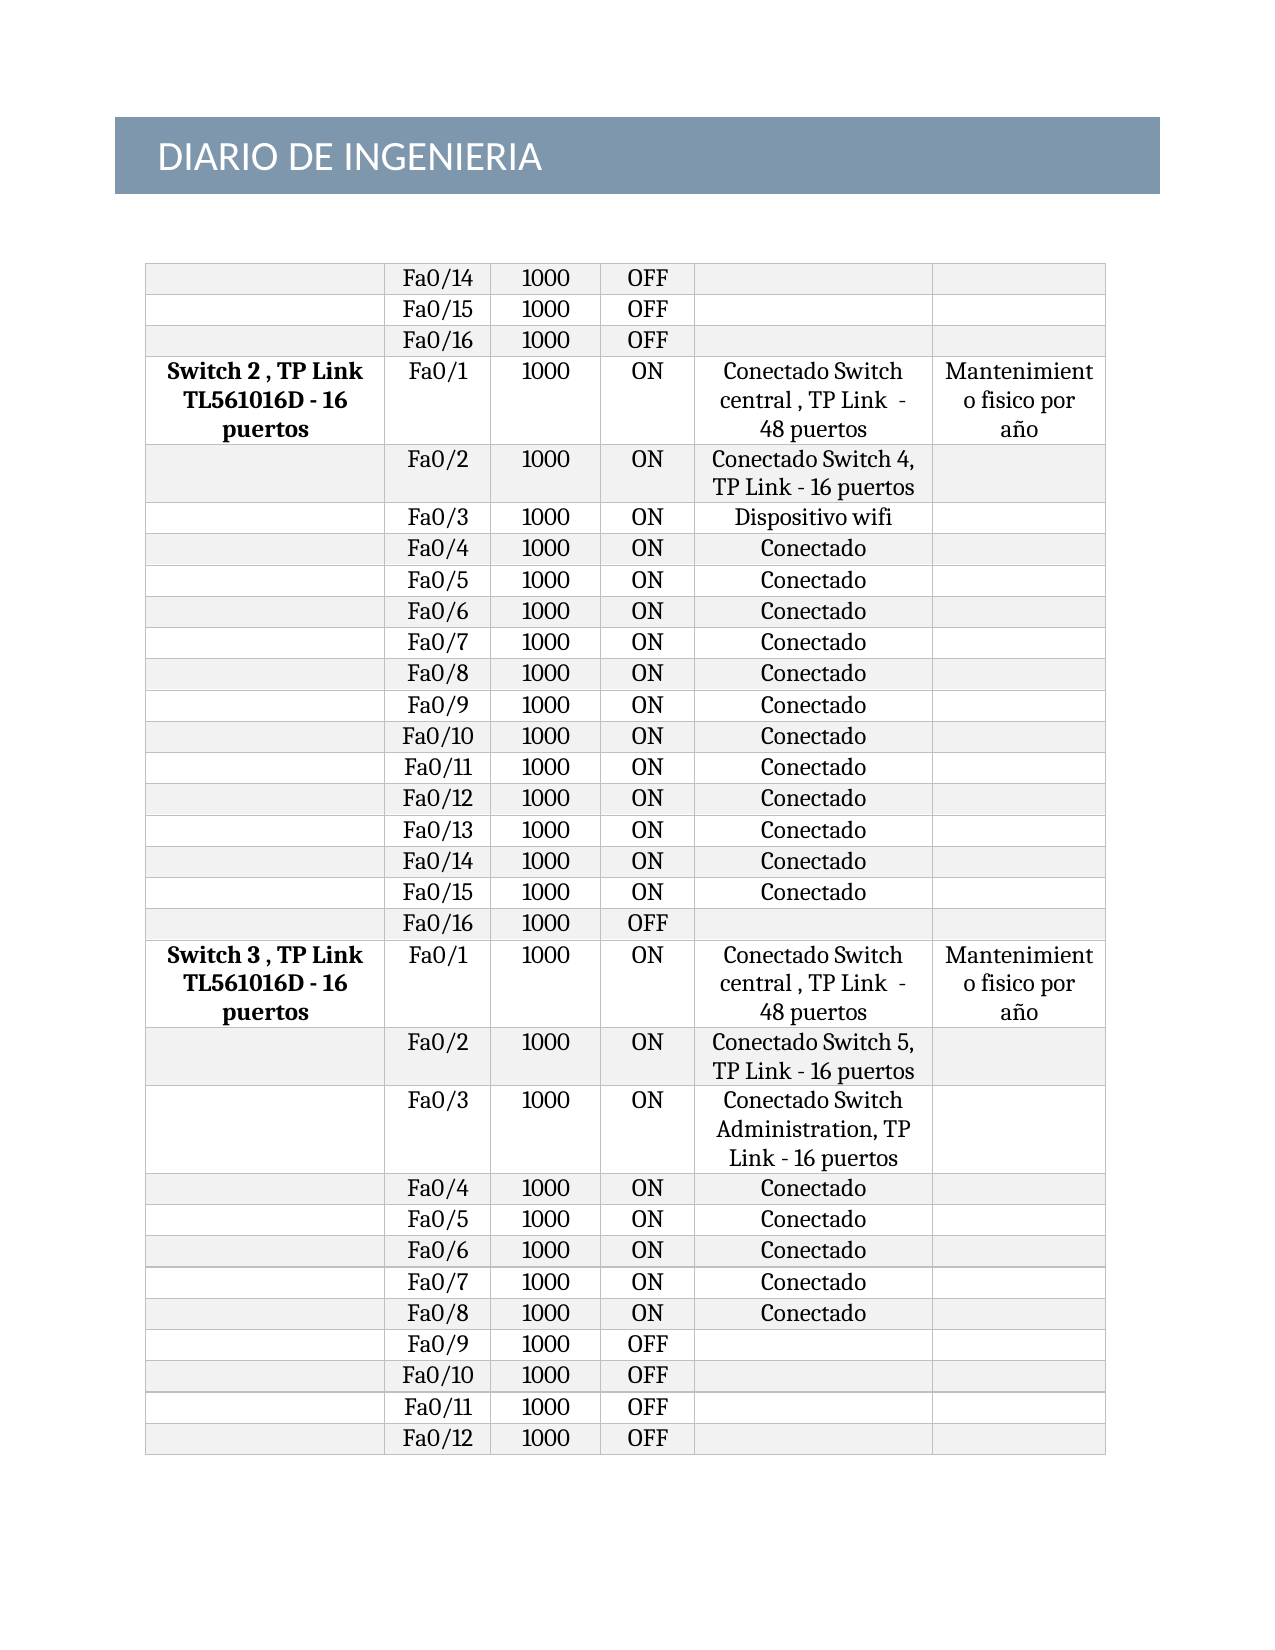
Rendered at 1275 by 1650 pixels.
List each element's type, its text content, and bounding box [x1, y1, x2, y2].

table_cell 1000 [491, 691, 600, 721]
table_cell Fa0/1 [385, 941, 490, 1027]
table_cell Fa0/9 [385, 691, 490, 721]
table_cell [933, 1236, 1105, 1266]
table_cell OFF [601, 1393, 694, 1423]
table_cell Fa0/15 [385, 295, 490, 325]
table_cell ON [601, 597, 694, 627]
table_cell [146, 1174, 384, 1204]
table_cell ON [601, 847, 694, 877]
table_cell [933, 1205, 1105, 1235]
table_cell 1000 [491, 534, 600, 564]
table_cell [146, 816, 384, 846]
table_cell Conectado [695, 1236, 932, 1266]
table_cell 1000 [491, 264, 600, 294]
table_cell [146, 691, 384, 721]
table_cell [146, 1393, 384, 1423]
table_cell [146, 264, 384, 294]
table_cell ON [601, 628, 694, 658]
table_cell [695, 1424, 932, 1454]
table_cell [146, 1424, 384, 1454]
table_cell Conectado [695, 566, 932, 596]
table_cell [933, 659, 1105, 689]
table_cell [933, 909, 1105, 939]
table_cell [146, 1361, 384, 1391]
table_cell Fa0/6 [385, 1236, 490, 1266]
table_cell 1000 [491, 1236, 600, 1266]
table_cell [146, 534, 384, 564]
table_cell Conectado Switch 4, TP Link - 16 puertos [695, 445, 932, 502]
table_cell 1000 [491, 1205, 600, 1235]
table_cell [146, 445, 384, 502]
table_cell ON [601, 1028, 694, 1085]
table_cell ON [601, 503, 694, 533]
table_cell Fa0/12 [385, 784, 490, 814]
table_cell Fa0/10 [385, 722, 490, 752]
table_cell 1000 [491, 784, 600, 814]
table_cell [933, 878, 1105, 908]
table_cell ON [601, 1299, 694, 1329]
table_cell 1000 [491, 628, 600, 658]
table_cell [933, 1028, 1105, 1085]
table_cell [146, 1028, 384, 1085]
table_cell [146, 326, 384, 356]
table_cell [933, 1086, 1105, 1173]
table_cell Conectado Switch 5, TP Link - 16 puertos [695, 1028, 932, 1085]
table_cell [933, 566, 1105, 596]
table_cell 1000 [491, 816, 600, 846]
table_cell Conectado [695, 878, 932, 908]
table_cell 1000 [491, 753, 600, 783]
table_cell [695, 264, 932, 294]
table_cell Conectado Switch central , TP Link - 48 puertos [695, 941, 932, 1027]
table_cell [146, 1299, 384, 1329]
table_cell 1000 [491, 1330, 600, 1360]
table_cell Conectado Switch Administration, TP Link - 16 puertos [695, 1086, 932, 1173]
table_cell ON [601, 445, 694, 502]
table_cell Conectado Switch central , TP Link - 48 puertos [695, 357, 932, 443]
table_cell Fa0/15 [385, 878, 490, 908]
table_cell Conectado [695, 722, 932, 752]
table_cell Conectado [695, 753, 932, 783]
table_cell Conectado [695, 1174, 932, 1204]
table_cell Fa0/8 [385, 659, 490, 689]
table_cell Conectado [695, 659, 932, 689]
table_cell [933, 295, 1105, 325]
table_cell ON [601, 1205, 694, 1235]
table_cell 1000 [491, 847, 600, 877]
table_cell Fa0/4 [385, 534, 490, 564]
table_cell Fa0/11 [385, 753, 490, 783]
table_cell [933, 597, 1105, 627]
table_cell Switch 2 , TP Link TL561016D - 16 puertos [146, 357, 384, 443]
table_cell [146, 878, 384, 908]
table_cell ON [601, 816, 694, 846]
table_cell Fa0/16 [385, 909, 490, 939]
table_cell 1000 [491, 941, 600, 1027]
table_cell Fa0/7 [385, 1268, 490, 1298]
table_cell [695, 909, 932, 939]
table_cell Dispositivo wifi [695, 503, 932, 533]
table_cell [933, 1361, 1105, 1391]
table_cell 1000 [491, 1028, 600, 1085]
table_cell 1000 [491, 909, 600, 939]
table_cell Fa0/11 [385, 1393, 490, 1423]
table_cell ON [601, 784, 694, 814]
table_cell 1000 [491, 878, 600, 908]
table_cell [146, 753, 384, 783]
table_cell [933, 722, 1105, 752]
table_cell 1000 [491, 597, 600, 627]
table_cell [146, 503, 384, 533]
table_cell Fa0/8 [385, 1299, 490, 1329]
table_cell [933, 534, 1105, 564]
table_cell [933, 445, 1105, 502]
table_cell Fa0/13 [385, 816, 490, 846]
table_cell Fa0/7 [385, 628, 490, 658]
table_cell 1000 [491, 566, 600, 596]
table_cell OFF [601, 264, 694, 294]
table_cell [146, 1205, 384, 1235]
table_cell 1000 [491, 1393, 600, 1423]
table_cell Fa0/2 [385, 1028, 490, 1085]
table_cell [933, 847, 1105, 877]
table_cell [933, 1174, 1105, 1204]
table_cell [933, 628, 1105, 658]
table_cell Mantenimiento fisico por año [933, 357, 1105, 443]
table_cell [146, 909, 384, 939]
table_cell Fa0/5 [385, 1205, 490, 1235]
table_cell [146, 1086, 384, 1173]
table_cell 1000 [491, 503, 600, 533]
table_cell 1000 [491, 722, 600, 752]
table_cell Fa0/3 [385, 1086, 490, 1173]
table_cell OFF [601, 326, 694, 356]
table_cell Switch 3 , TP Link TL561016D - 16 puertos [146, 941, 384, 1027]
table_cell ON [601, 659, 694, 689]
table_cell ON [601, 1236, 694, 1266]
table_cell ON [601, 566, 694, 596]
table_cell Conectado [695, 1268, 932, 1298]
table_cell [933, 264, 1105, 294]
table_cell ON [601, 878, 694, 908]
table_cell ON [601, 357, 694, 443]
table_cell [933, 784, 1105, 814]
table_cell 1000 [491, 1299, 600, 1329]
table_cell 1000 [491, 1268, 600, 1298]
table_cell 1000 [491, 1086, 600, 1173]
table_cell [933, 326, 1105, 356]
table_cell Conectado [695, 1299, 932, 1329]
table_cell [146, 566, 384, 596]
table_cell [146, 628, 384, 658]
table_cell [146, 1268, 384, 1298]
table_cell Fa0/4 [385, 1174, 490, 1204]
table_cell 1000 [491, 1174, 600, 1204]
table_cell [146, 1330, 384, 1360]
table_cell [933, 691, 1105, 721]
table_cell Fa0/9 [385, 1330, 490, 1360]
table_cell [933, 503, 1105, 533]
table_cell [933, 753, 1105, 783]
table_cell OFF [601, 1361, 694, 1391]
table_cell OFF [601, 1424, 694, 1454]
table_cell OFF [601, 295, 694, 325]
table_cell Fa0/14 [385, 264, 490, 294]
table_cell OFF [601, 1330, 694, 1360]
table_cell 1000 [491, 357, 600, 443]
table_cell Fa0/10 [385, 1361, 490, 1391]
table_cell 1000 [491, 326, 600, 356]
table_cell 1000 [491, 1424, 600, 1454]
table_cell ON [601, 1086, 694, 1173]
table_cell Fa0/2 [385, 445, 490, 502]
table_cell [933, 1330, 1105, 1360]
table_cell Conectado [695, 1205, 932, 1235]
table_cell ON [601, 691, 694, 721]
table_cell Conectado [695, 816, 932, 846]
table_cell [146, 597, 384, 627]
table_cell [695, 1330, 932, 1360]
table_cell Mantenimiento fisico por año [933, 941, 1105, 1027]
table_cell Fa0/3 [385, 503, 490, 533]
table_cell ON [601, 941, 694, 1027]
table_cell ON [601, 534, 694, 564]
table_cell 1000 [491, 659, 600, 689]
table_cell Conectado [695, 847, 932, 877]
table_cell [933, 1299, 1105, 1329]
table_cell Fa0/1 [385, 357, 490, 443]
table_cell ON [601, 722, 694, 752]
table_cell ON [601, 1174, 694, 1204]
table_cell [695, 1361, 932, 1391]
table_cell Conectado [695, 534, 932, 564]
table_cell [933, 1393, 1105, 1423]
table_cell [695, 326, 932, 356]
table_cell Conectado [695, 628, 932, 658]
table_cell Fa0/14 [385, 847, 490, 877]
table_cell [146, 659, 384, 689]
table_cell [933, 1424, 1105, 1454]
table_cell Conectado [695, 784, 932, 814]
table_cell Conectado [695, 597, 932, 627]
table_cell 1000 [491, 445, 600, 502]
table_cell Fa0/16 [385, 326, 490, 356]
table_cell [146, 1236, 384, 1266]
table_cell [146, 847, 384, 877]
table_cell 1000 [491, 295, 600, 325]
table_cell OFF [601, 909, 694, 939]
table_cell ON [601, 753, 694, 783]
table_cell [146, 784, 384, 814]
table_cell [695, 295, 932, 325]
table_cell [933, 1268, 1105, 1298]
table_cell 1000 [491, 1361, 600, 1391]
table_cell Fa0/12 [385, 1424, 490, 1454]
table_cell [146, 722, 384, 752]
table_cell Fa0/5 [385, 566, 490, 596]
table_cell Fa0/6 [385, 597, 490, 627]
table_cell ON [601, 1268, 694, 1298]
table_cell [146, 295, 384, 325]
table_cell [695, 1393, 932, 1423]
table_cell [933, 816, 1105, 846]
table_cell Conectado [695, 691, 932, 721]
